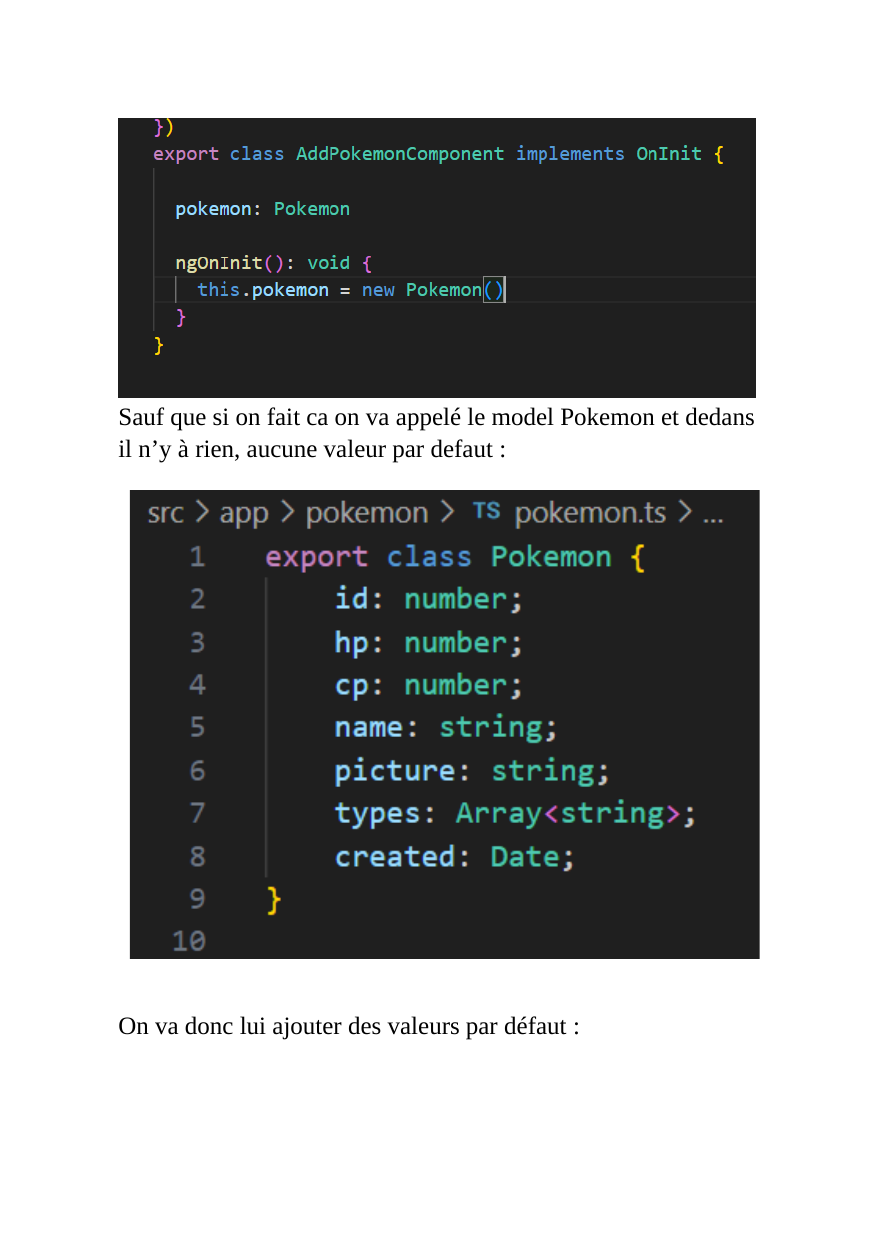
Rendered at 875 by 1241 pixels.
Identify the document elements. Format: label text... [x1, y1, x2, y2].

picture [118, 118, 756, 398]
text Sauf que si on fait ca on va appelé le model Pokemon et dedans il n’y à rien, aucune valeur par defaut : [118, 398, 756, 463]
text On va donc lui ajouter des valeurs par défaut : [118, 1011, 756, 1040]
picture [129, 490, 760, 959]
